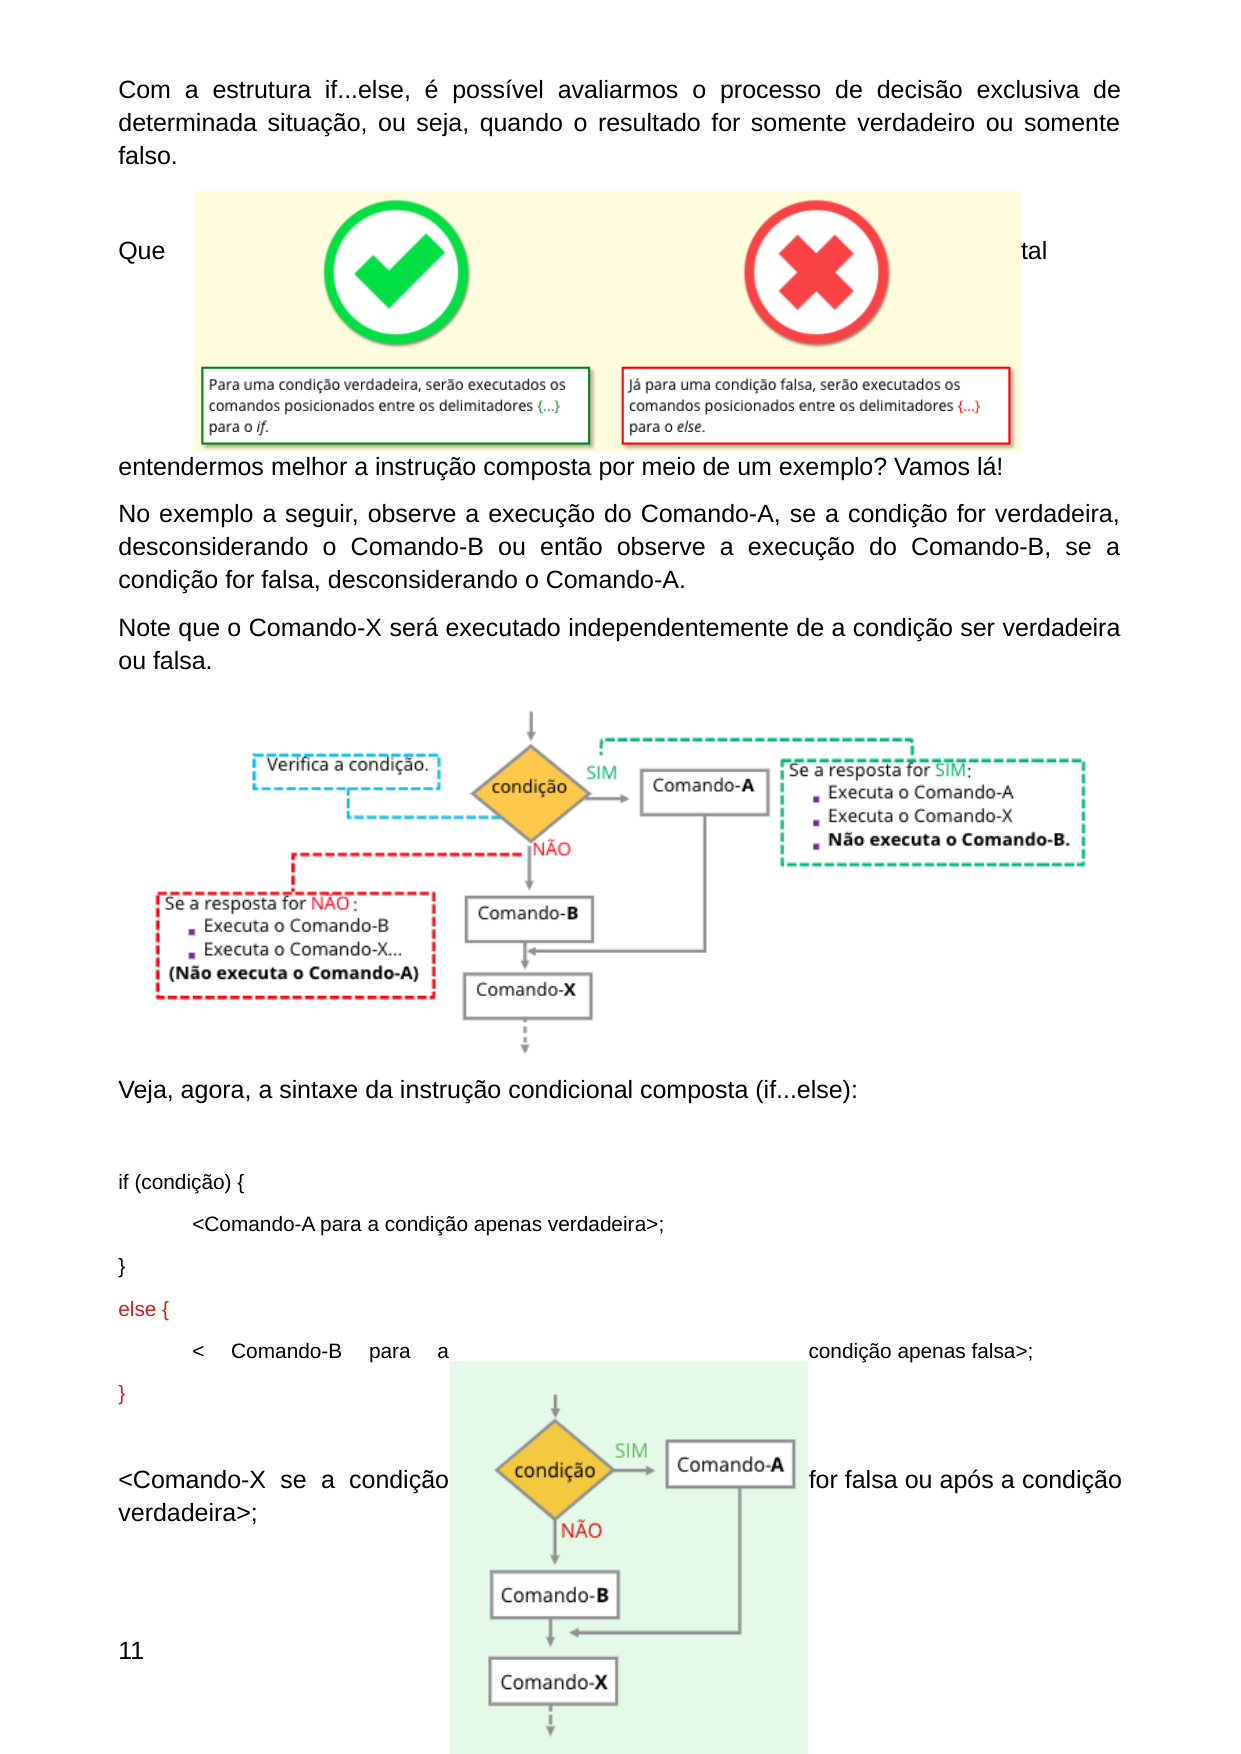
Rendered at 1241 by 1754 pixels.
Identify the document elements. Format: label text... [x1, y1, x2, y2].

text else { [118, 1296, 1122, 1320]
text <Comando-X se a condição for falsa ou após a condição verdadeira>; [809, 1465, 1122, 1527]
text Que tal entendermos melhor a instrução composta por meio de um exemplo? Vamos lá! [118, 236, 1122, 481]
text Com a estrutura if...else, é possível avaliarmos o processo de decisão exclusiva de determinada situação, ou seja, quando o resultado for somente verdadeiro ou somente falso. [118, 75, 1122, 170]
text Veja, agora, a sintaxe da instrução condicional composta (if...else): [118, 1071, 1122, 1104]
text } [118, 1254, 1122, 1278]
text No exemplo a seguir, observe a execução do Comando-A, se a condição for verdadeira, desconsiderando o Comando-B ou então observe a execução do Comando-B, se a condição for falsa, desconsiderando o Comando-A. [118, 499, 1122, 594]
text [809, 1381, 1122, 1404]
text } [118, 1381, 449, 1404]
text <Comando-A para a condição apenas verdadeira>; [118, 1212, 1122, 1236]
text Note que o Comando-X será executado independentemente de a condição ser verdadeira ou falsa. [118, 613, 1122, 675]
text <Comando-X se a condição for falsa ou após a condição verdadeira>; [118, 1465, 449, 1527]
text if (condição) { [118, 1170, 1122, 1194]
text < Comando-B para a condição apenas falsa>; [118, 1338, 1122, 1362]
